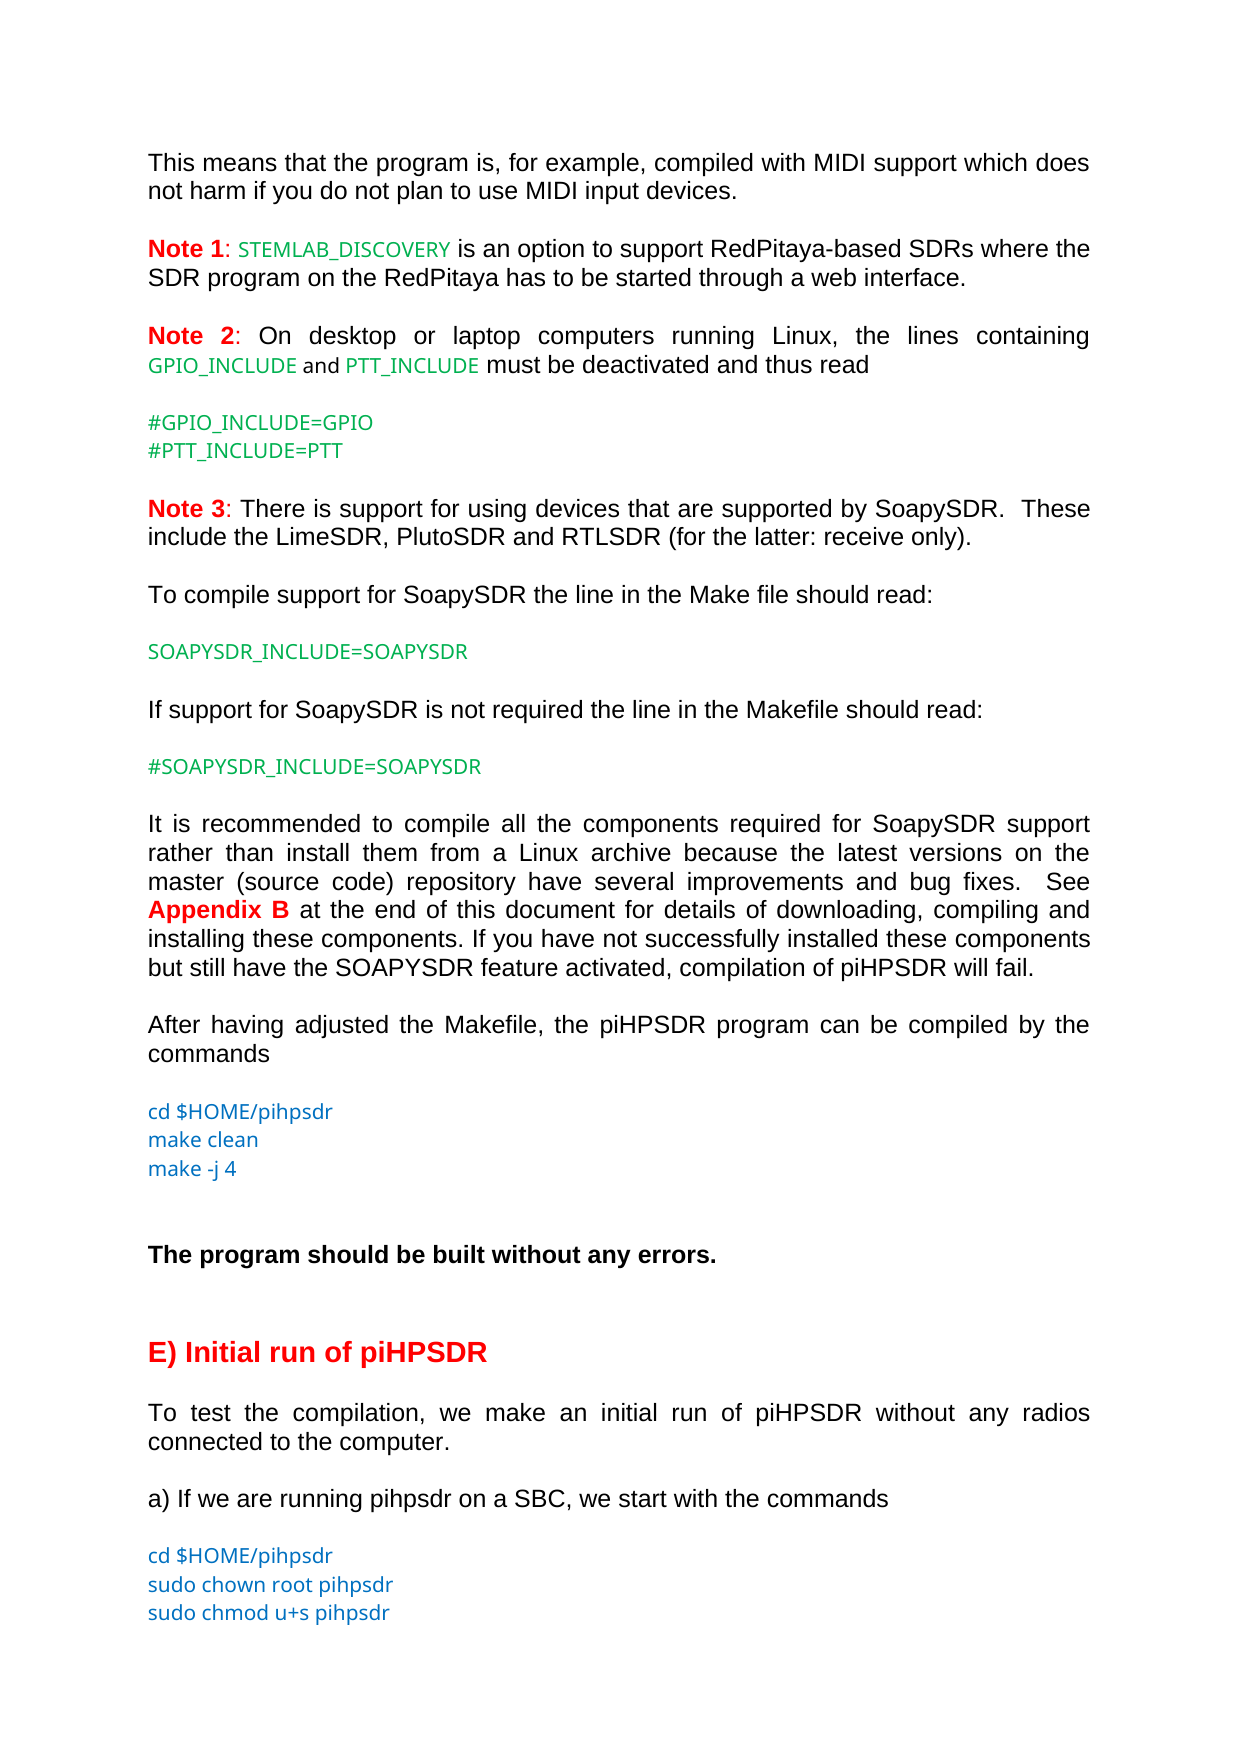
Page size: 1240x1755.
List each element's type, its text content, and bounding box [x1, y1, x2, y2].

text The program should be built without any errors. [148, 1239, 1092, 1268]
text To compile support for SoapySDR the line in the Make file should read: [148, 580, 1092, 609]
text After having adjusted the Makefile, the piHPSDR program can be compiled by the commands [148, 1011, 1092, 1068]
text cd $HOME/pihpsdr [148, 1542, 1092, 1570]
text This means that the program is, for example, compiled with MIDI support which does not harm if you do not plan to use MIDI input devices. [148, 148, 1092, 205]
text cd $HOME/pihpsdr [148, 1097, 1092, 1125]
text SOAPYSDR_INCLUDE=SOAPYSDR [148, 637, 1092, 666]
text #GPIO_INCLUDE=GPIO [148, 408, 1092, 436]
text sudo chown root pihpsdr [148, 1570, 1092, 1598]
text #PTT_INCLUDE=PTT [148, 436, 1092, 465]
text a) If we are running pihpsdr on a SBC, we start with the commands [148, 1484, 1092, 1513]
text E) Initial run of piHPSDR [148, 1336, 1092, 1369]
text make -j 4 [148, 1154, 1092, 1182]
text It is recommended to compile all the components required for SoapySDR support rather than install them from a Linux archive because the latest versions on the master (source code) repository have several improvements and bug fixes. See Appendix B at the end of this document for details of downloading, compiling and installing these components. If you have not successfully installed these components but still have the SOAPYSDR feature activated, compilation of piHPSDR will fail. [148, 809, 1092, 982]
text Note 2: On desktop or laptop computers running Linux, the lines containing GPIO_INCLUDE and PTT_INCLUDE must be deactivated and thus read [148, 321, 1092, 379]
text If support for SoapySDR is not required the line in the Makefile should read: [148, 694, 1092, 723]
text Note 1: STEMLAB_DISCOVERY is an option to support RedPitaya-based SDRs where the SDR program on the RedPitaya has to be started through a web interface. [148, 234, 1092, 292]
text sudo chmod u+s pihpsdr [148, 1598, 1092, 1627]
text Note 3: There is support for using devices that are supported by SoapySDR. These include the LimeSDR, PlutoSDR and RTLSDR (for the latter: receive only). [148, 494, 1092, 551]
text #SOAPYSDR_INCLUDE=SOAPYSDR [148, 752, 1092, 781]
text make clean [148, 1125, 1092, 1154]
text To test the compilation, we make an initial run of piHPSDR without any radios connected to the computer. [148, 1398, 1092, 1455]
